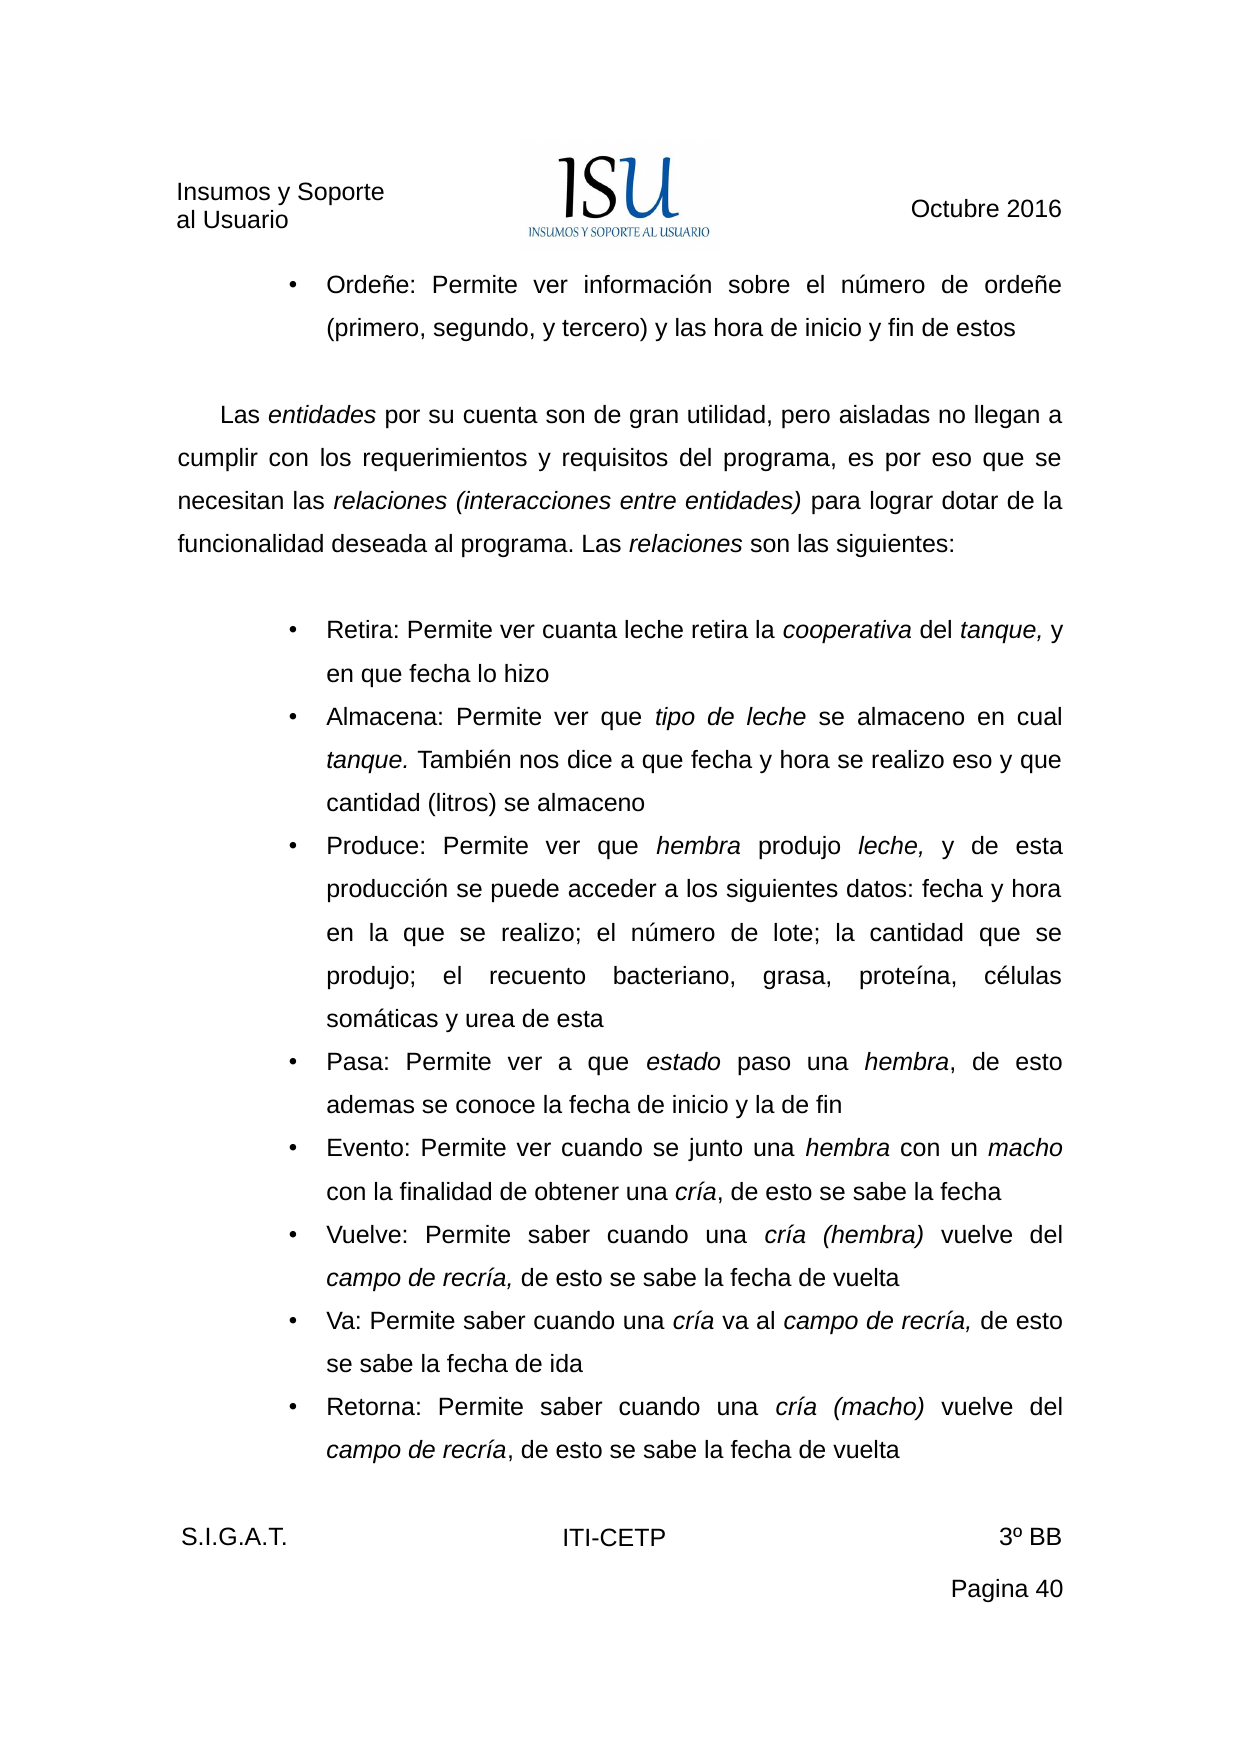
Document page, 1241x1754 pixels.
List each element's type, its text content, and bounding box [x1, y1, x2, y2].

list Produce: Permite ver que hembra produjo leche, y de esta producción se puede acceder a los siguientes datos: fecha y hora en la que se realizo; el número de lote; la cantidad que se produjo; el recuento bacteriano, grasa, proteína, células somáticas y urea de esta [288, 831, 1063, 1032]
list Ordeñe: Permite ver información sobre el número de ordeñe (primero, segundo, y tercero) y las hora de inicio y fin de estos [288, 270, 1063, 342]
list Vuelve: Permite saber cuando una cría (hembra) vuelve del campo de recría, de esto se sabe la fecha de vuelta [288, 1219, 1063, 1292]
picture [517, 138, 723, 252]
list Pasa: Permite ver a que estado paso una hembra, de esto ademas se conoce la fecha de inicio y la de fin [288, 1047, 1063, 1119]
text Las entidades por su cuenta son de gran utilidad, pero aisladas no llegan a cumplir con los requerimientos y requisitos del programa, es por eso que se necesitan las relaciones (interacciones entre entidades) para lograr dotar de la funcionalidad deseada al programa. Las relaciones son las siguientes: [177, 400, 1063, 558]
list Evento: Permite ver cuando se junto una hembra con un macho con la finalidad de obtener una cría, de esto se sabe la fecha [288, 1133, 1063, 1205]
list Retira: Permite ver cuanta leche retira la cooperativa del tanque, y en que fecha lo hizo [288, 615, 1063, 687]
list Almacena: Permite ver que tipo de leche se almaceno en cual tanque. También nos dice a que fecha y hora se realizo eso y que cantidad (litros) se almaceno [288, 702, 1063, 817]
list Retorna: Permite saber cuando una cría (macho) vuelve del campo de recría, de esto se sabe la fecha de vuelta [288, 1392, 1063, 1464]
list Va: Permite saber cuando una cría va al campo de recría, de esto se sabe la fecha de ida [288, 1306, 1063, 1378]
